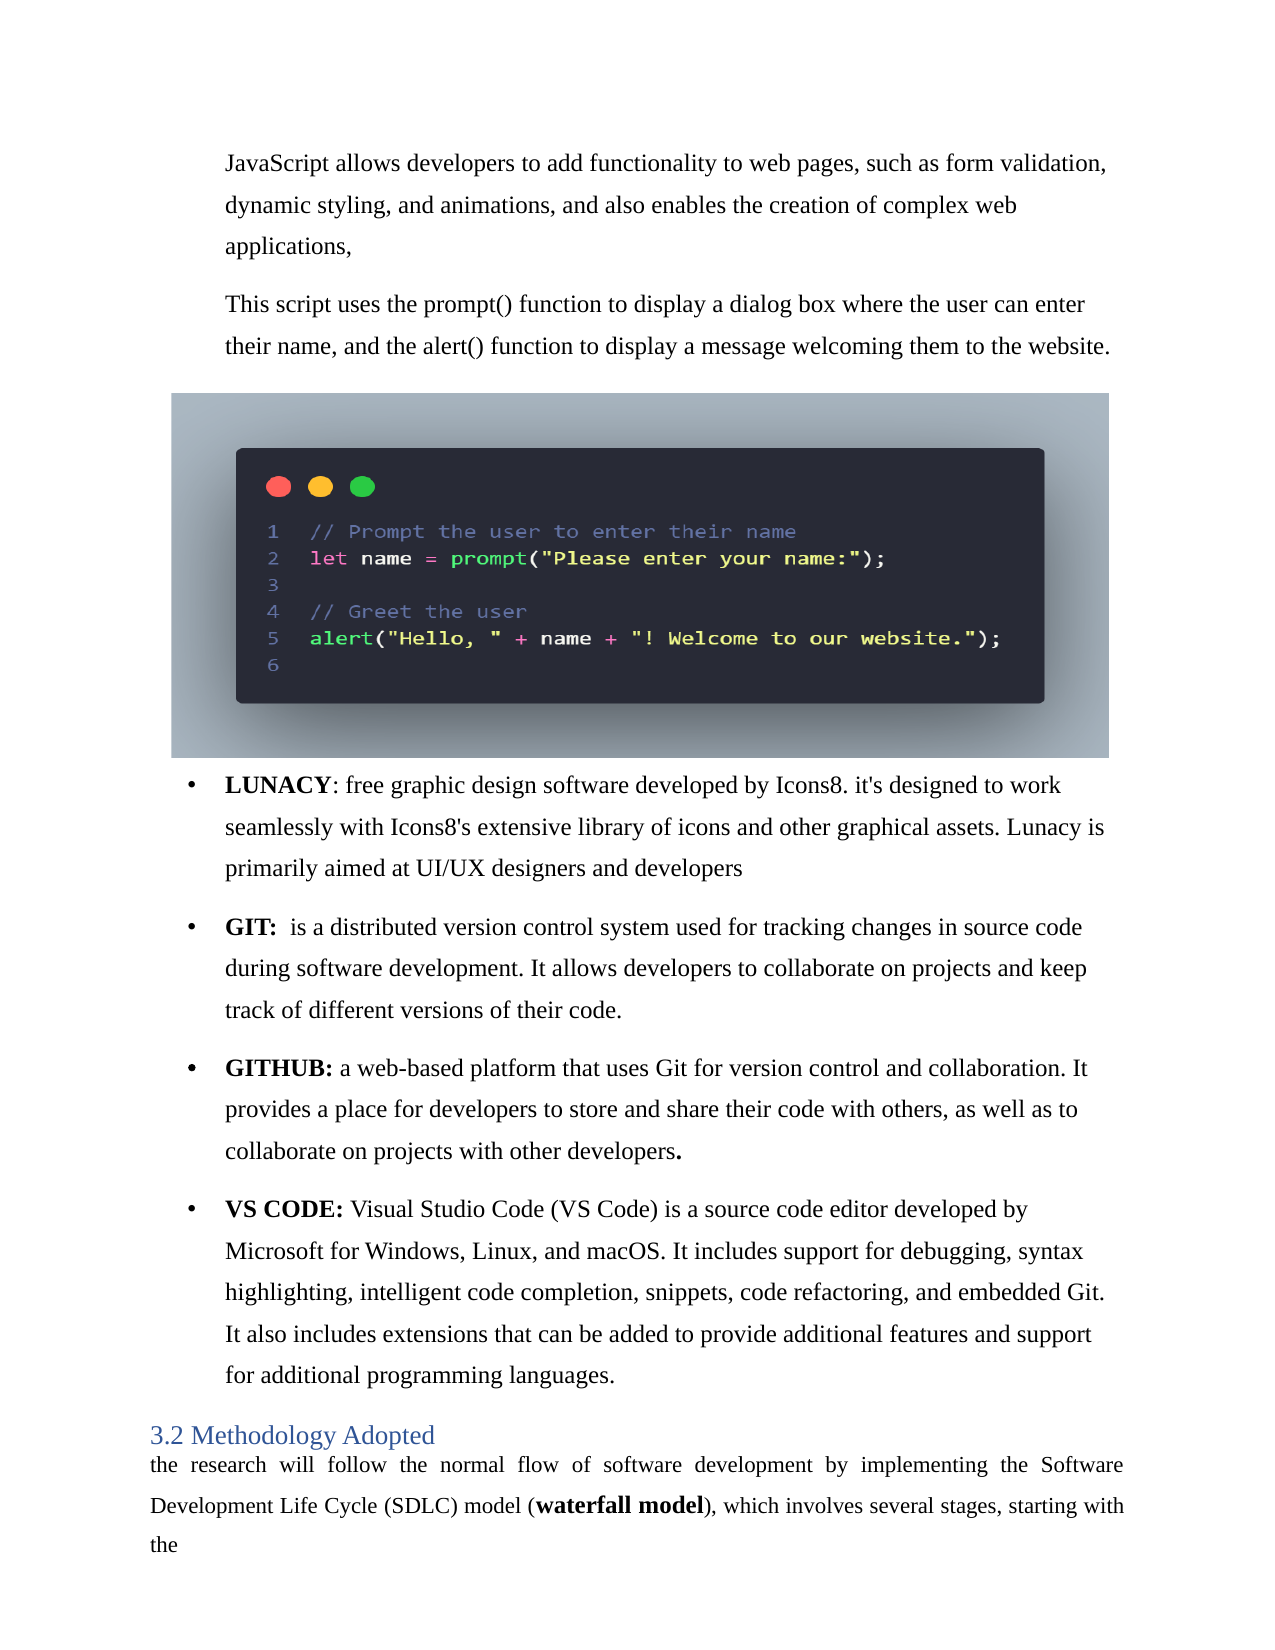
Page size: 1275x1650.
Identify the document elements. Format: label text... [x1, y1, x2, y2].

list VS CODE: Visual Studio Code (VS Code) is a source code editor developed by Microsoft for Windows, Linux, and macOS. It includes support for debugging, syntax highlighting, intelligent code completion, snippets, code refactoring, and embedded Git. It also includes extensions that can be added to provide additional features and support for additional programming languages. [187, 1195, 1125, 1389]
list JavaScript allows developers to add functionality to web pages, such as form validation, dynamic styling, and animations, and also enables the creation of complex web applications, [187, 149, 1125, 260]
list LUNACY: free graphic design software developed by Icons8. it's designed to work seamlessly with Icons8's extensive library of icons and other graphical assets. Lunacy is primarily aimed at UI/UX designers and developers [187, 390, 1125, 882]
list GIT: is a distributed version control system used for tracking changes in source code during software development. It allows developers to collaborate on projects and keep track of different versions of their code. [187, 913, 1125, 1023]
subtitle 3.2 Methodology Adopted [150, 1420, 1125, 1450]
text the research will follow the normal flow of software development by implementing the Software Development Life Cycle (SDLC) model (waterfall model), which involves several stages, starting with the [150, 1452, 1125, 1557]
list This script uses the prompt() function to display a dialog box where the user can enter their name, and the alert() function to display a message welcoming them to the website. [187, 291, 1125, 360]
picture [171, 393, 1109, 758]
list GITHUB: a web-based platform that uses Git for version control and collaboration. It provides a place for developers to store and share their code with others, as well as to collaborate on projects with other developers. [187, 1054, 1125, 1165]
